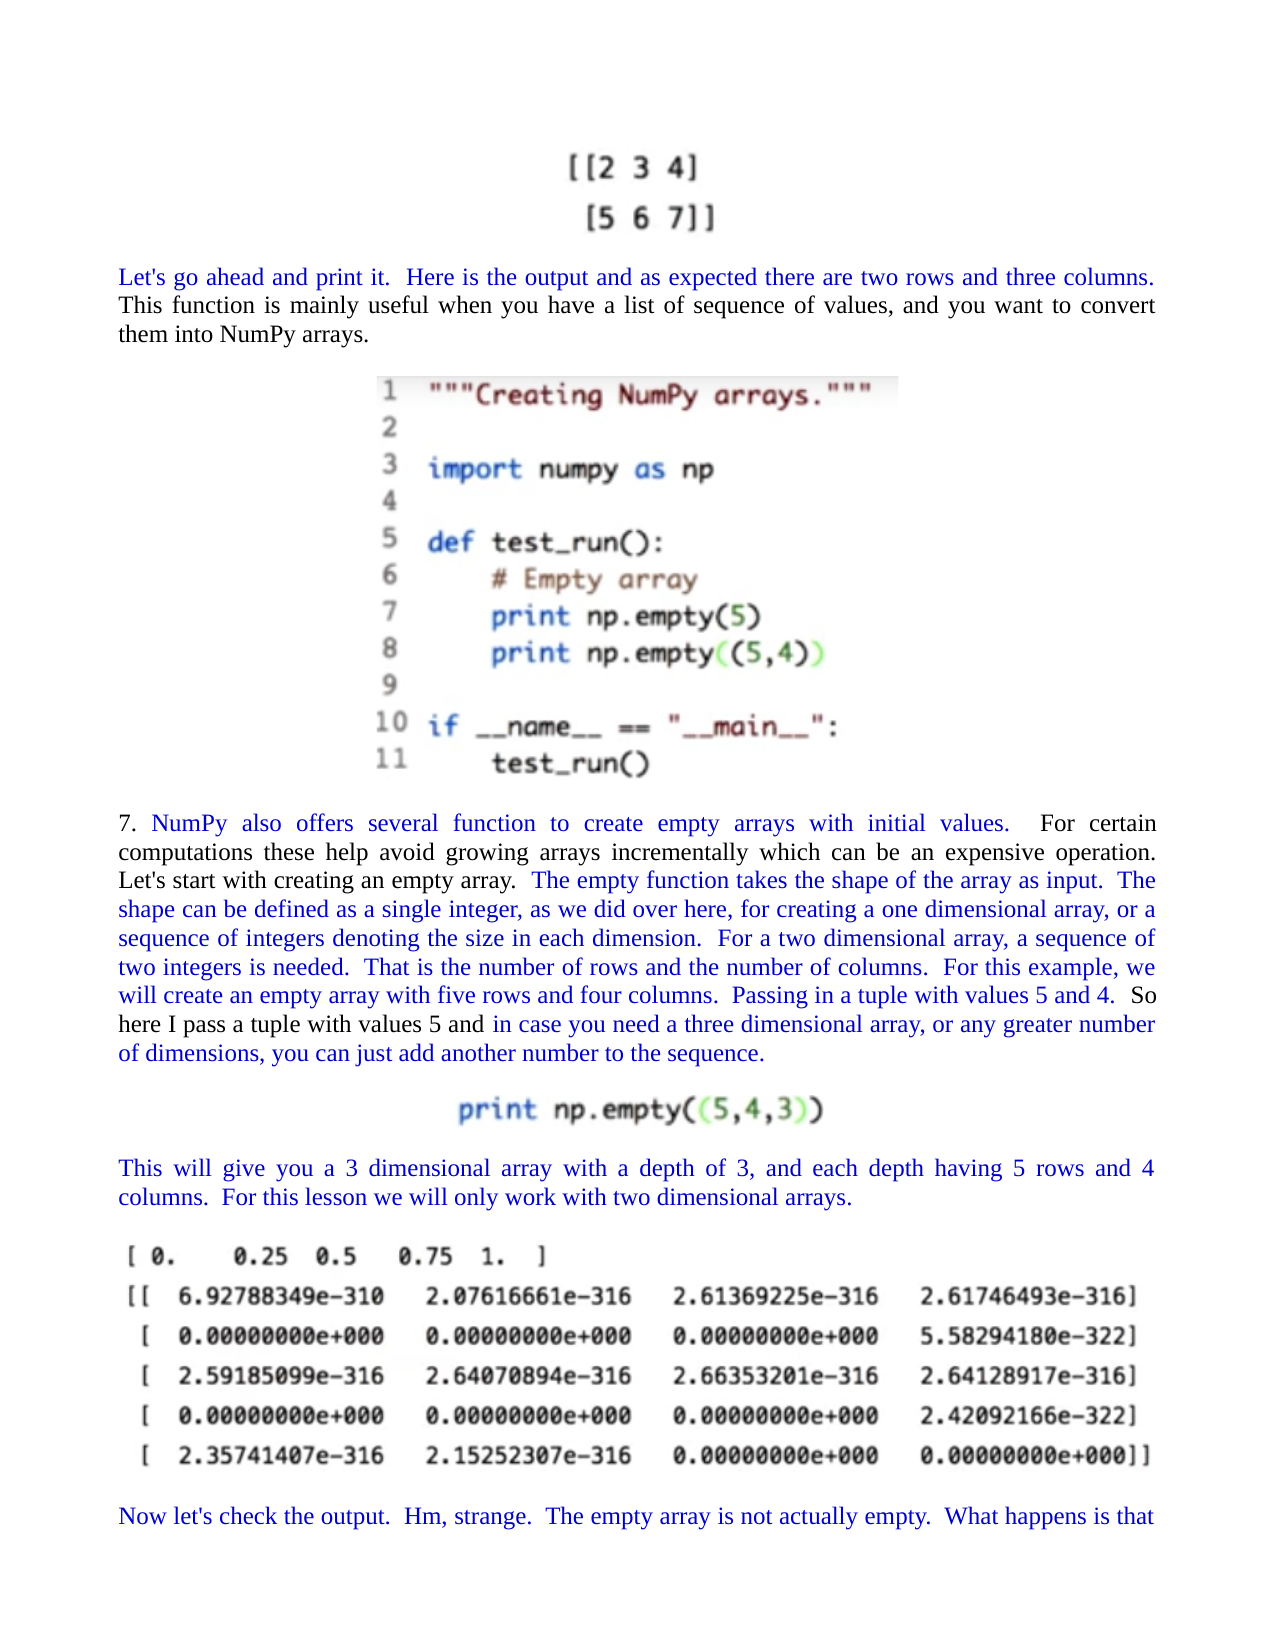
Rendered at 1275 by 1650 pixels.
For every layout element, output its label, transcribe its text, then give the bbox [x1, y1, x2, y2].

picture [118, 1239, 1157, 1472]
text 7. NumPy also offers several function to create empty arrays with initial values. For certain computations these help avoid growing arrays incrementally which can be an expensive operation. Let's start with creating an empty array. The empty function takes the shape of the array as input. The shape can be defined as a single integer, as we did over here, for creating a one dimensional array, or a sequence of integers denoting the size in each dimension. For a two dimensional array, a sequence of two integers is needed. That is the number of rows and the number of columns. For this example, we will create an empty array with five rows and four columns. Passing in a tuple with values 5 and 4. So here I pass a tuple with values 5 and in case you need a three dimensional array, or any greater number of dimensions, you can just add another number to the sequence. [118, 808, 1157, 1067]
text Now let's check the output. Hm, strange. The empty array is not actually empty. What happens is that [118, 1501, 1157, 1529]
text Let's go ahead and print it. Here is the output and as expected there are two rows and three columns. This function is mainly useful when you have a list of sequence of values, and you want to convert them into NumPy arrays. [118, 262, 1157, 348]
picture [376, 376, 899, 780]
text This will give you a 3 dimensional array with a depth of 3, and each depth having 5 rows and 4 columns. For this lesson we will only work with two dimensional arrays. [118, 1153, 1157, 1211]
picture [451, 1095, 824, 1129]
picture [552, 146, 723, 239]
